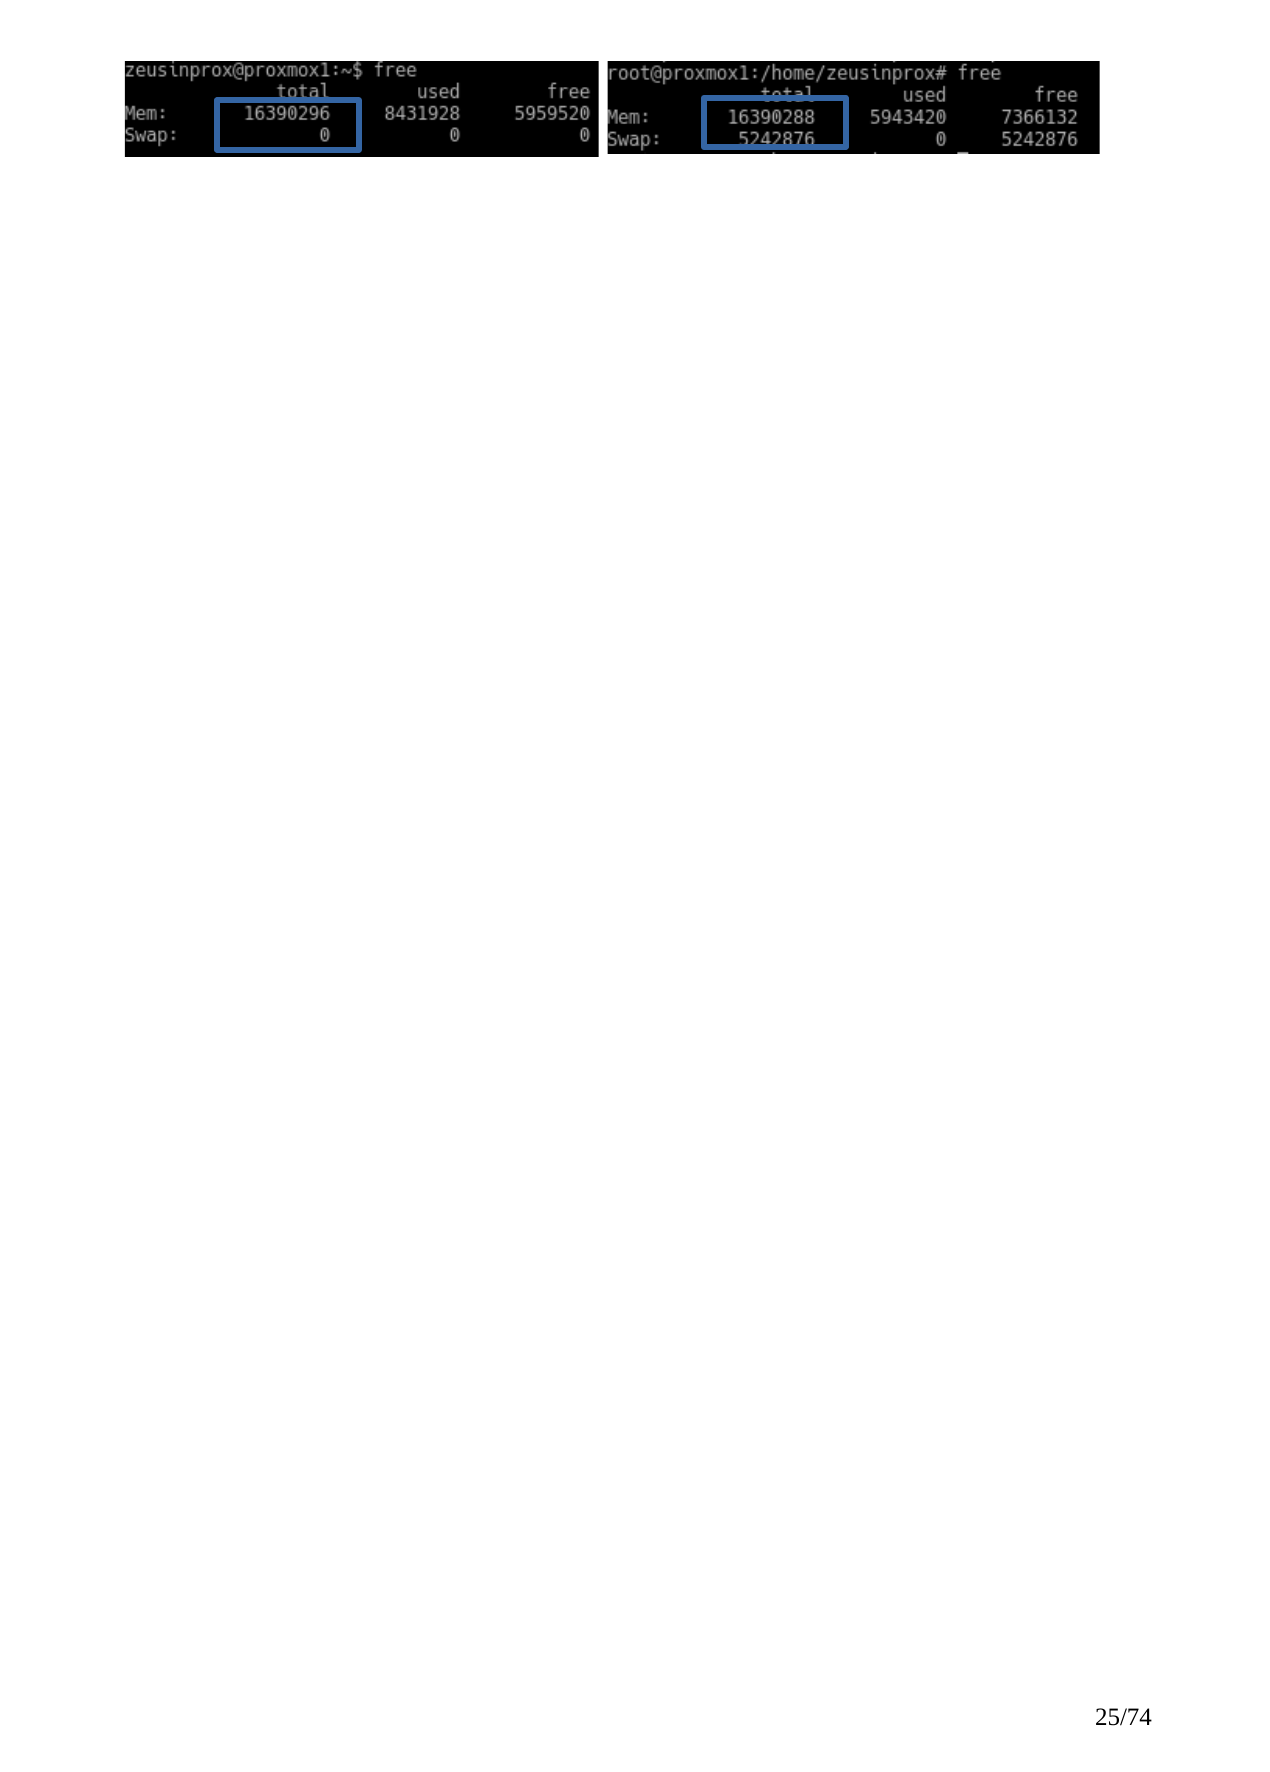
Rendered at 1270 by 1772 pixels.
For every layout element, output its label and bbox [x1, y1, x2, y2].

picture [607, 61, 1100, 154]
picture [124, 61, 599, 157]
